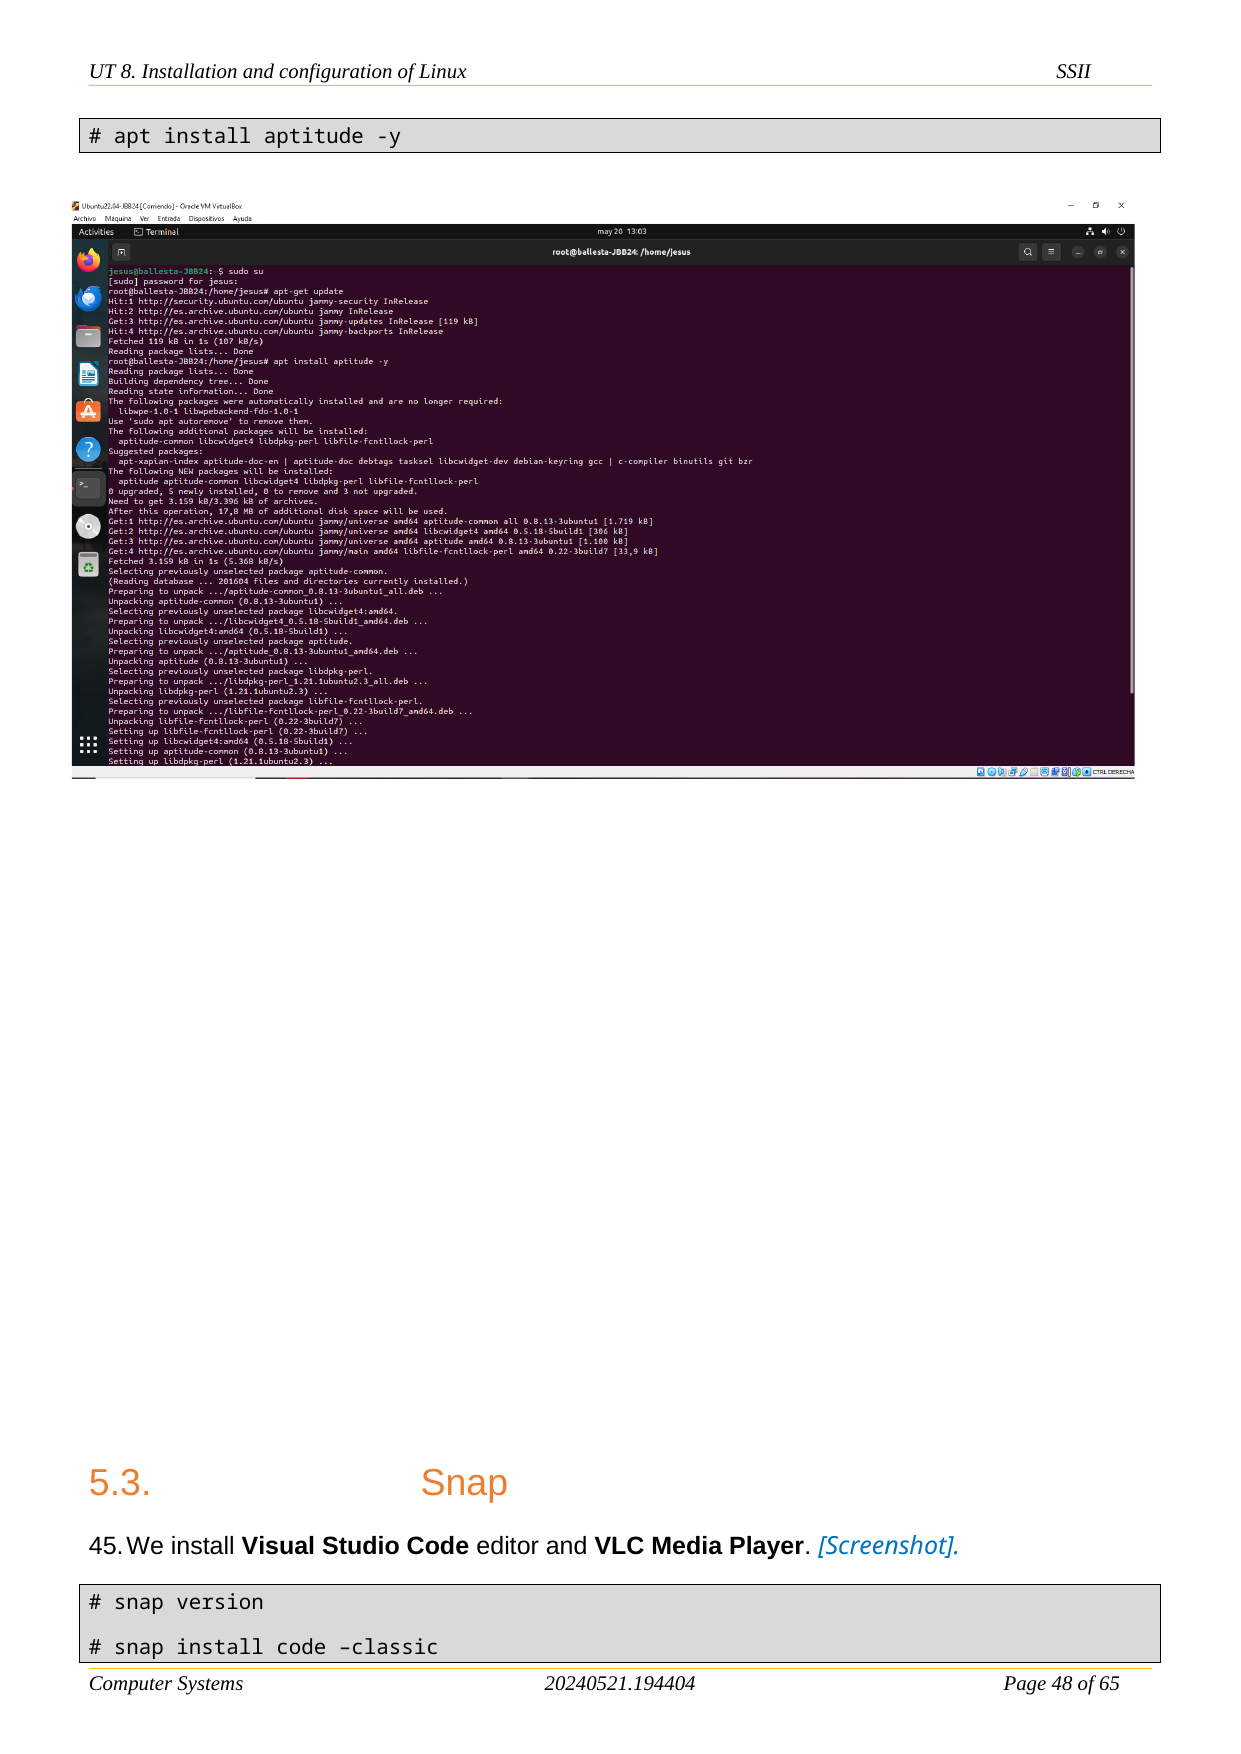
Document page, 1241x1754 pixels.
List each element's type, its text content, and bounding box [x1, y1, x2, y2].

text # snap version [80, 1585, 1160, 1615]
list We install Visual Studio Code editor and VLC Media Player. [Screenshot]. [89, 1528, 1152, 1562]
text # snap install code –classic [80, 1629, 1160, 1662]
picture [71, 200, 1135, 779]
subtitle Snap [89, 1460, 1152, 1503]
text # apt install aptitude -y [80, 119, 1160, 152]
